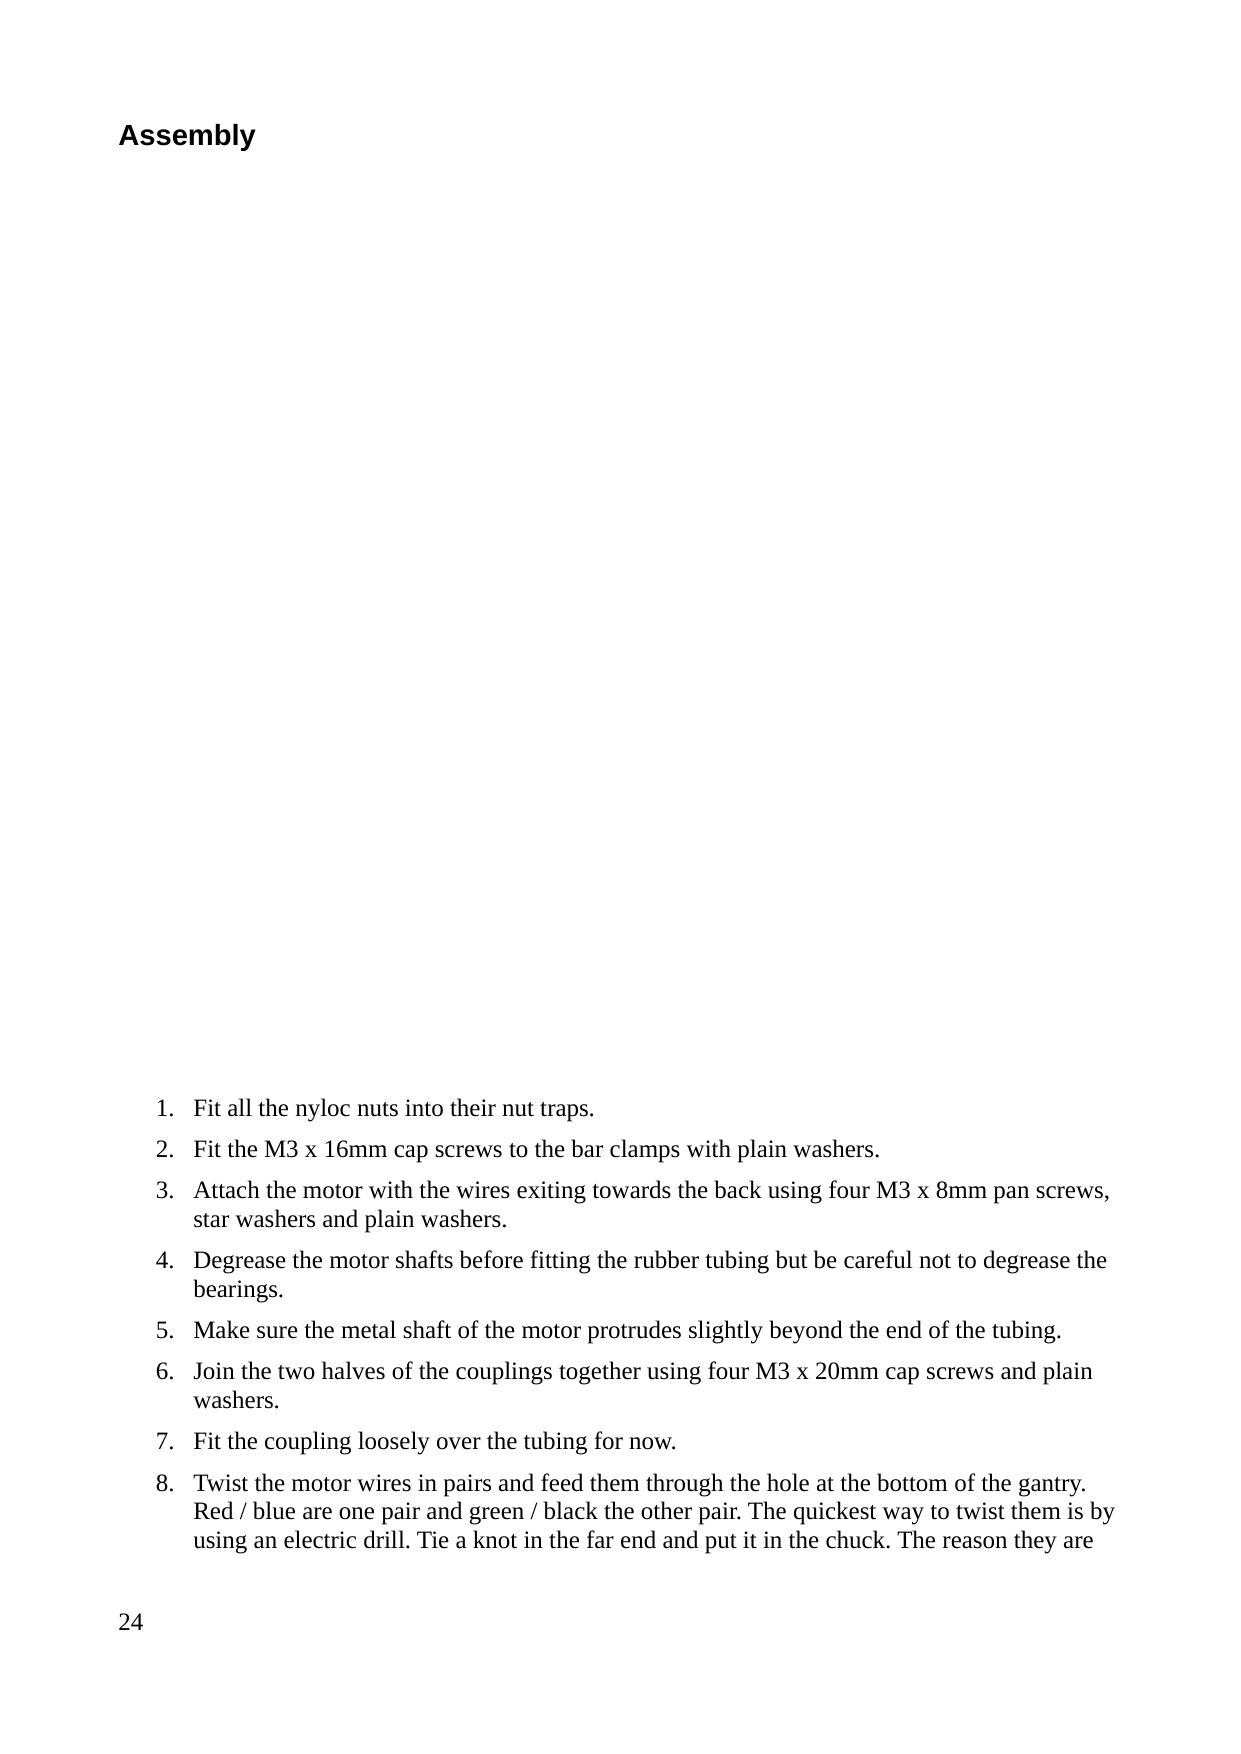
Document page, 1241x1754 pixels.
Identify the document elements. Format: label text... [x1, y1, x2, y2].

list Fit the coupling loosely over the tubing for now. [156, 1426, 1122, 1455]
list Attach the motor with the wires exiting towards the back using four M3 x 8mm pan screws, star washers and plain washers. [156, 1175, 1122, 1233]
list Join the two halves of the couplings together using four M3 x 20mm cap screws and plain washers. [156, 1356, 1122, 1414]
list Fit all the nyloc nuts into their nut traps. [156, 1093, 1122, 1121]
list Twist the motor wires in pairs and feed them through the hole at the bottom of the gantry. Red / blue are one pair and green / black the other pair. The quickest way to twist them is by using an electric drill. Tie a knot in the far end and put it in the chuck. The reason they are [156, 1468, 1122, 1554]
list Degrease the motor shafts before fitting the rubber tubing but be careful not to degrease the bearings. [156, 1245, 1122, 1303]
list Make sure the metal shaft of the motor protrudes slightly beyond the end of the tubing. [156, 1315, 1122, 1344]
list Fit the M3 x 16mm cap screws to the bar clamps with plain washers. [156, 1134, 1122, 1163]
subtitle Assembly [118, 118, 1122, 152]
